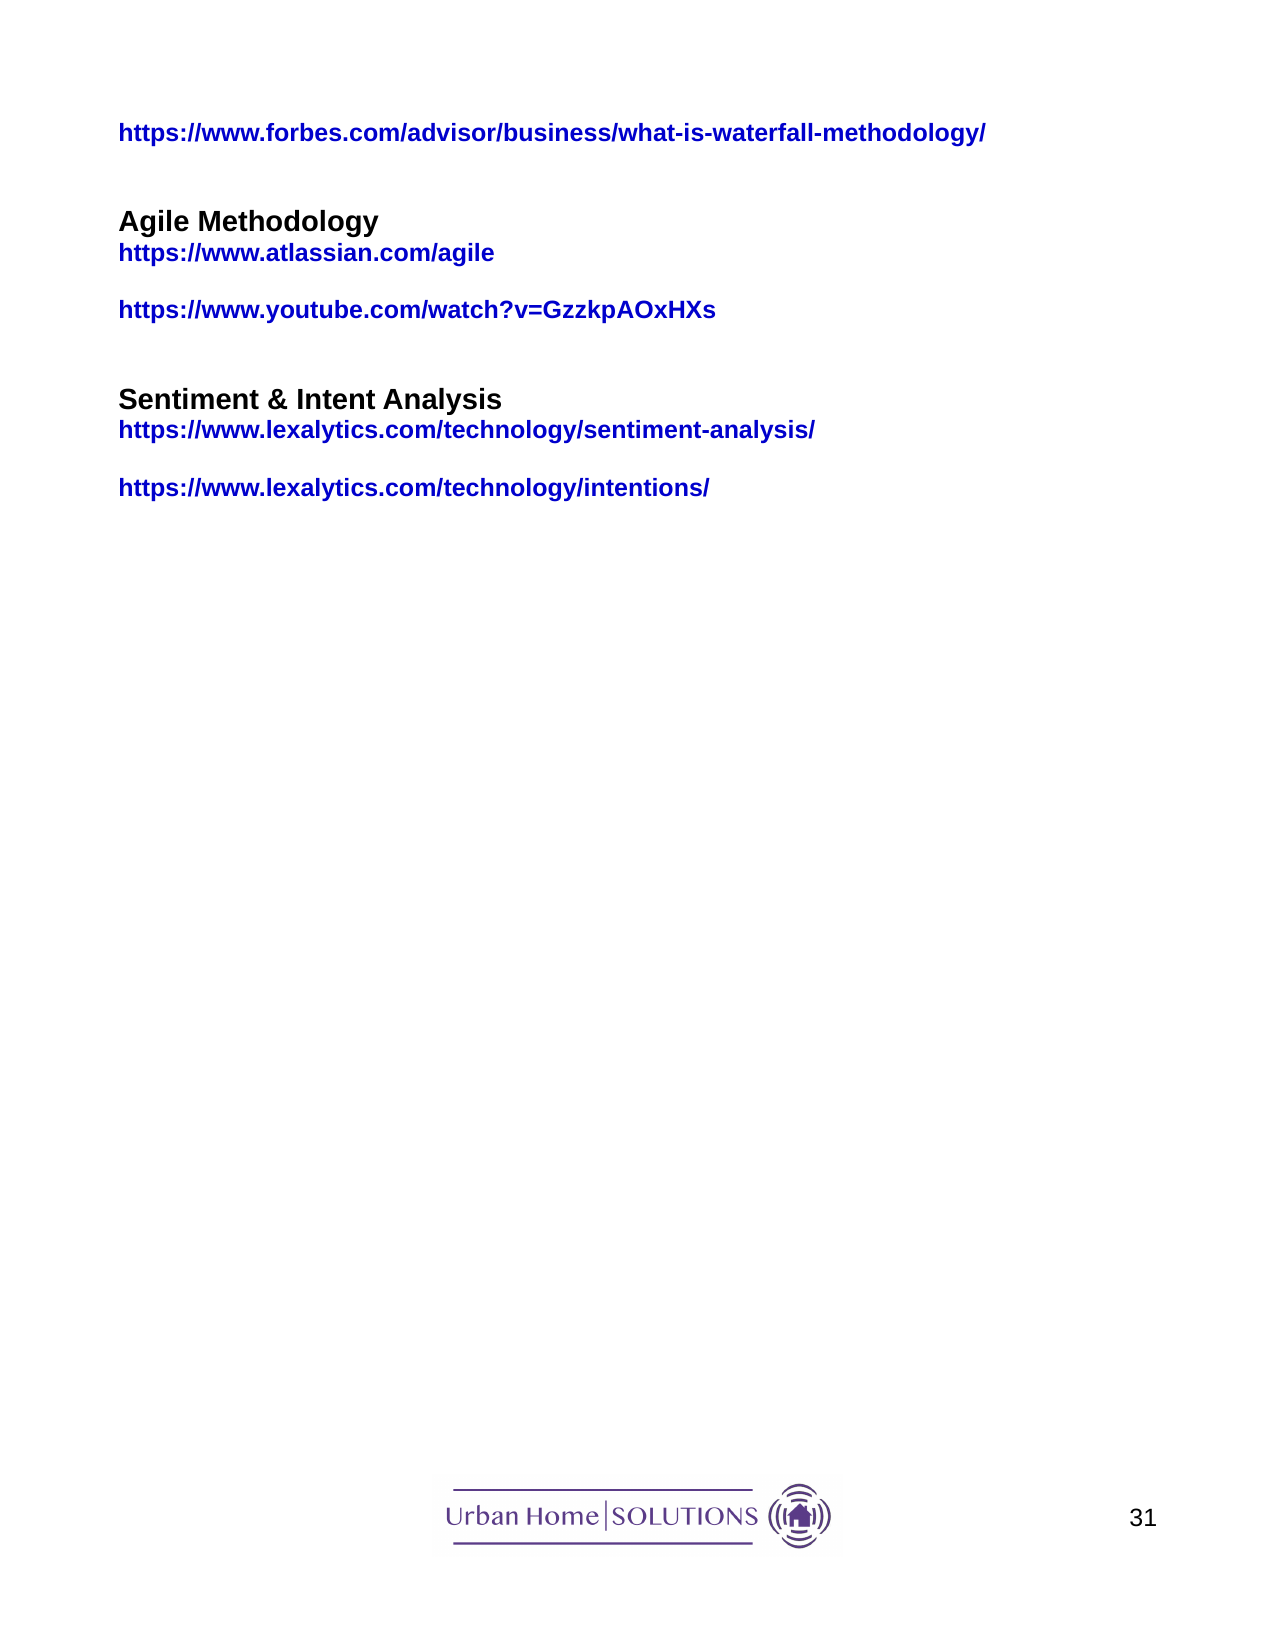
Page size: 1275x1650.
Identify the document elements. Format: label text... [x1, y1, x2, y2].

picture [432, 1474, 844, 1557]
text https://www.youtube.com/watch?v=GzzkpAOxHXs [118, 295, 1157, 324]
text https://www.forbes.com/advisor/business/what-is-waterfall-methodology/ [118, 118, 1157, 147]
text https://www.lexalytics.com/technology/intentions/ [118, 473, 1157, 501]
text https://www.lexalytics.com/technology/sentiment-analysis/ [118, 415, 1157, 444]
text https://www.atlassian.com/agile [118, 238, 1157, 267]
text Sentiment & Intent Analysis [118, 382, 1157, 415]
text Agile Methodology [118, 204, 1157, 238]
